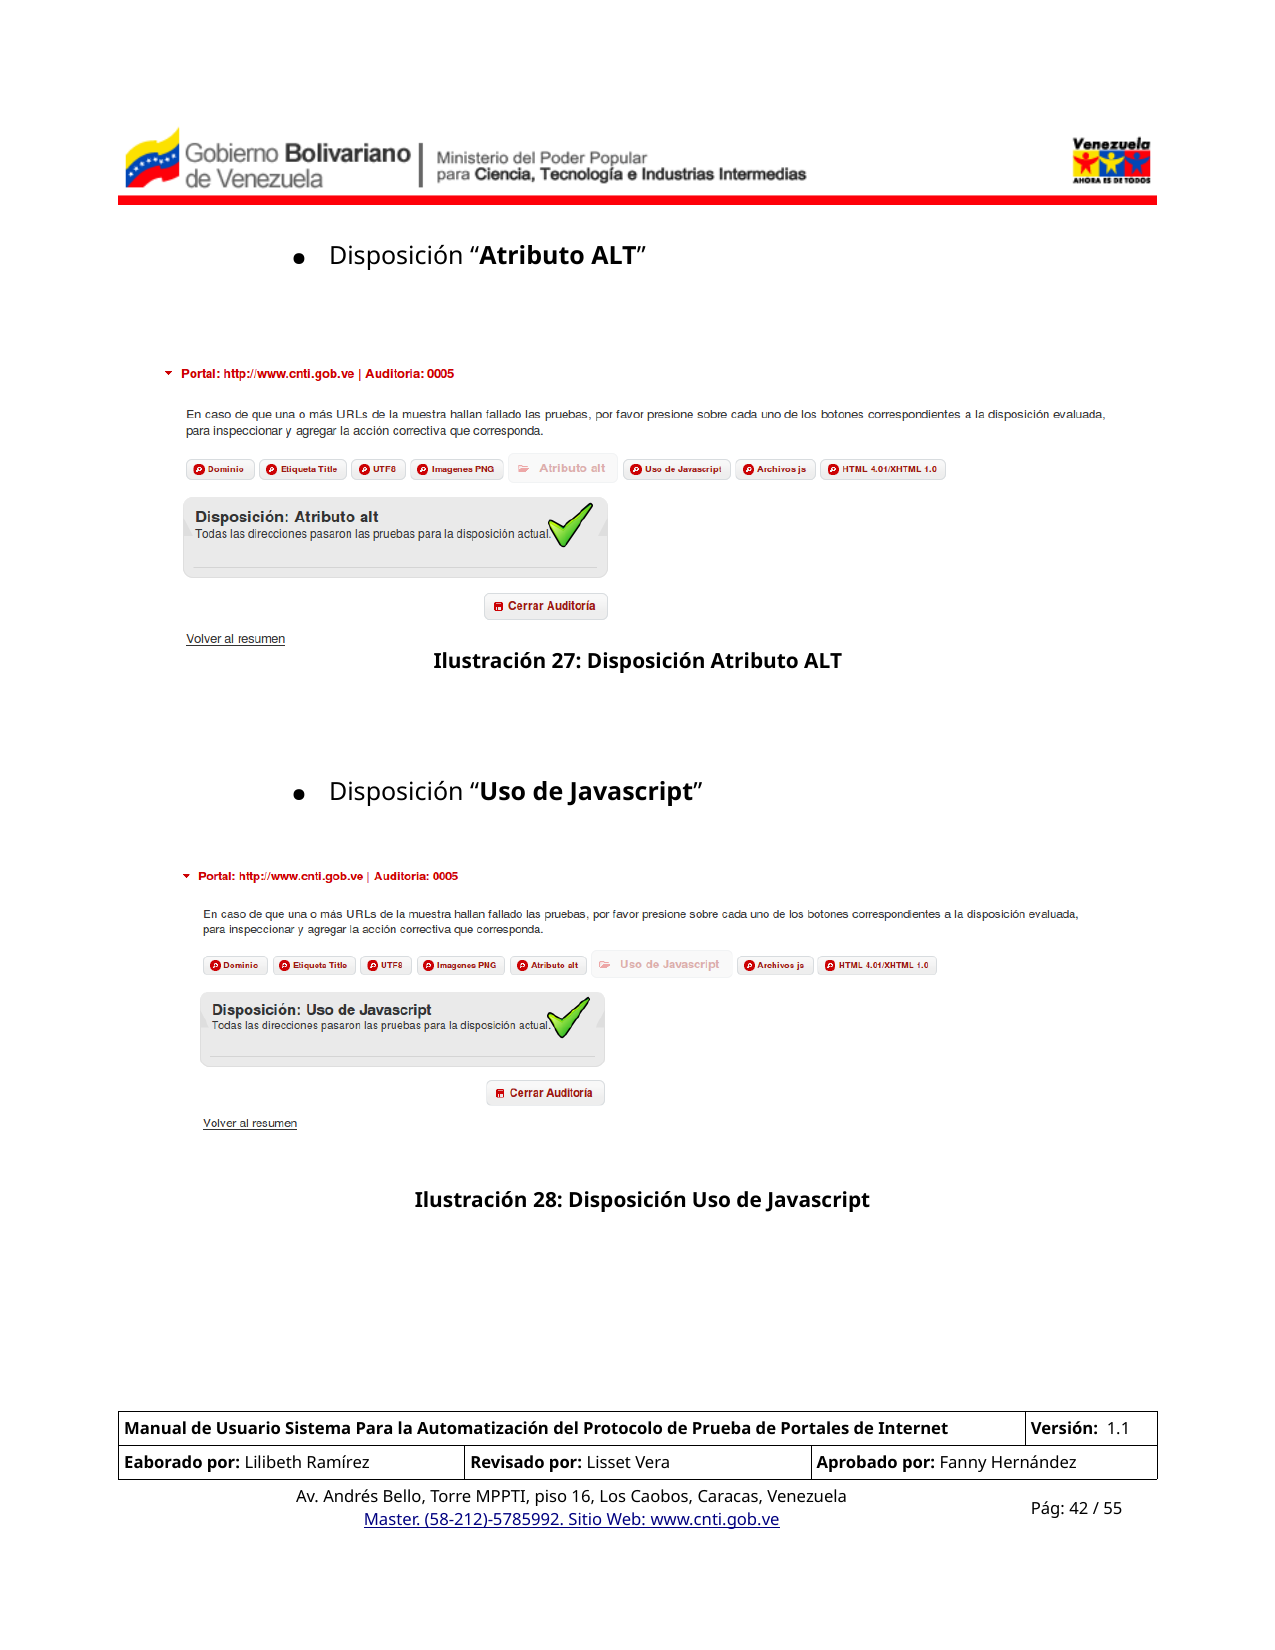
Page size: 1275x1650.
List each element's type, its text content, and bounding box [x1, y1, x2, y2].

picture [182, 870, 1080, 1132]
picture [118, 119, 1157, 205]
list Disposición “Atributo ALT” [291, 238, 1109, 272]
list Disposición “Uso de Javascript” [291, 774, 1109, 808]
text Ilustración 28: Disposición Uso de Javascript [171, 1185, 1114, 1213]
text Ilustración 27: Disposición Atributo ALT [162, 374, 1113, 674]
picture [163, 367, 1107, 647]
